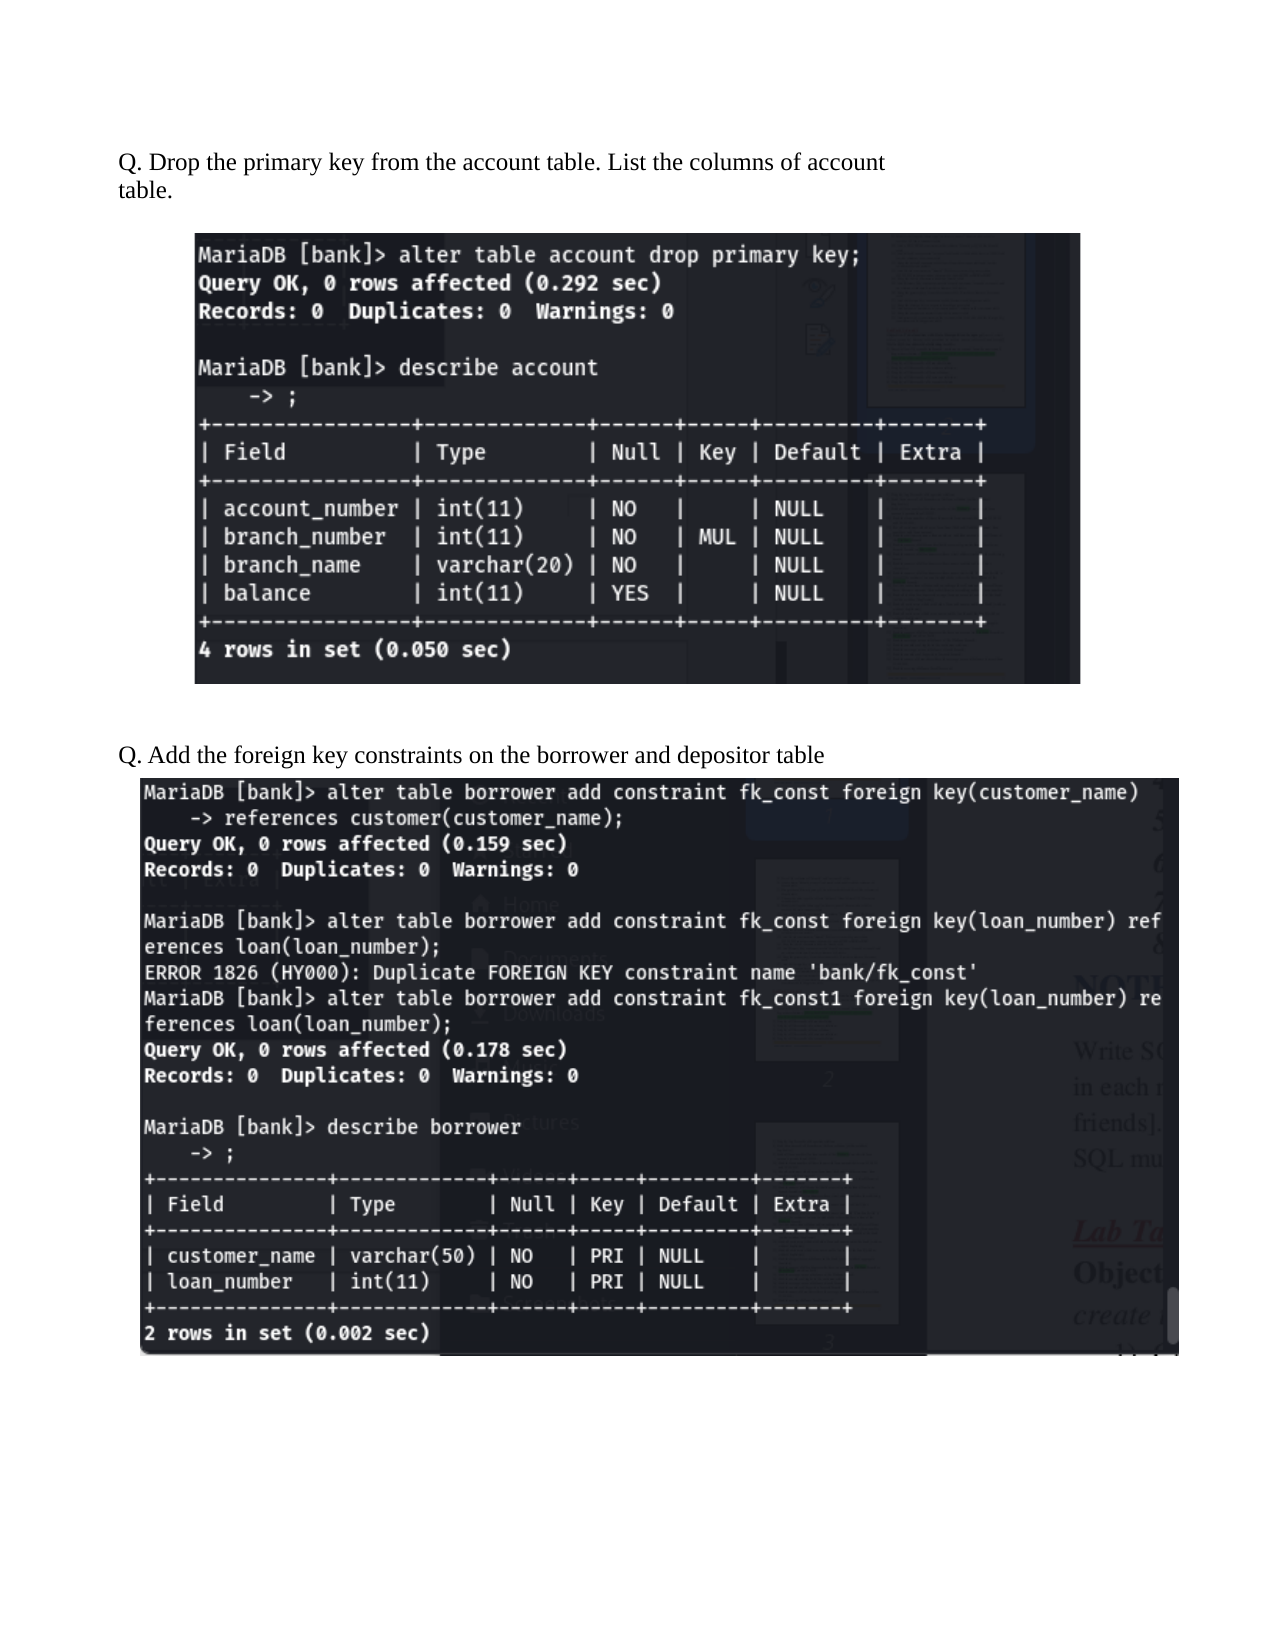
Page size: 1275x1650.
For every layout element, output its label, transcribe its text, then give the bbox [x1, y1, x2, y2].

text Q. Drop the primary key from the account table. List the columns of account [118, 147, 1157, 176]
picture [140, 778, 1179, 1356]
text table. [118, 176, 1157, 204]
picture [194, 233, 1081, 684]
text Q. Add the foreign key constraints on the borrower and depositor table [118, 741, 1157, 769]
